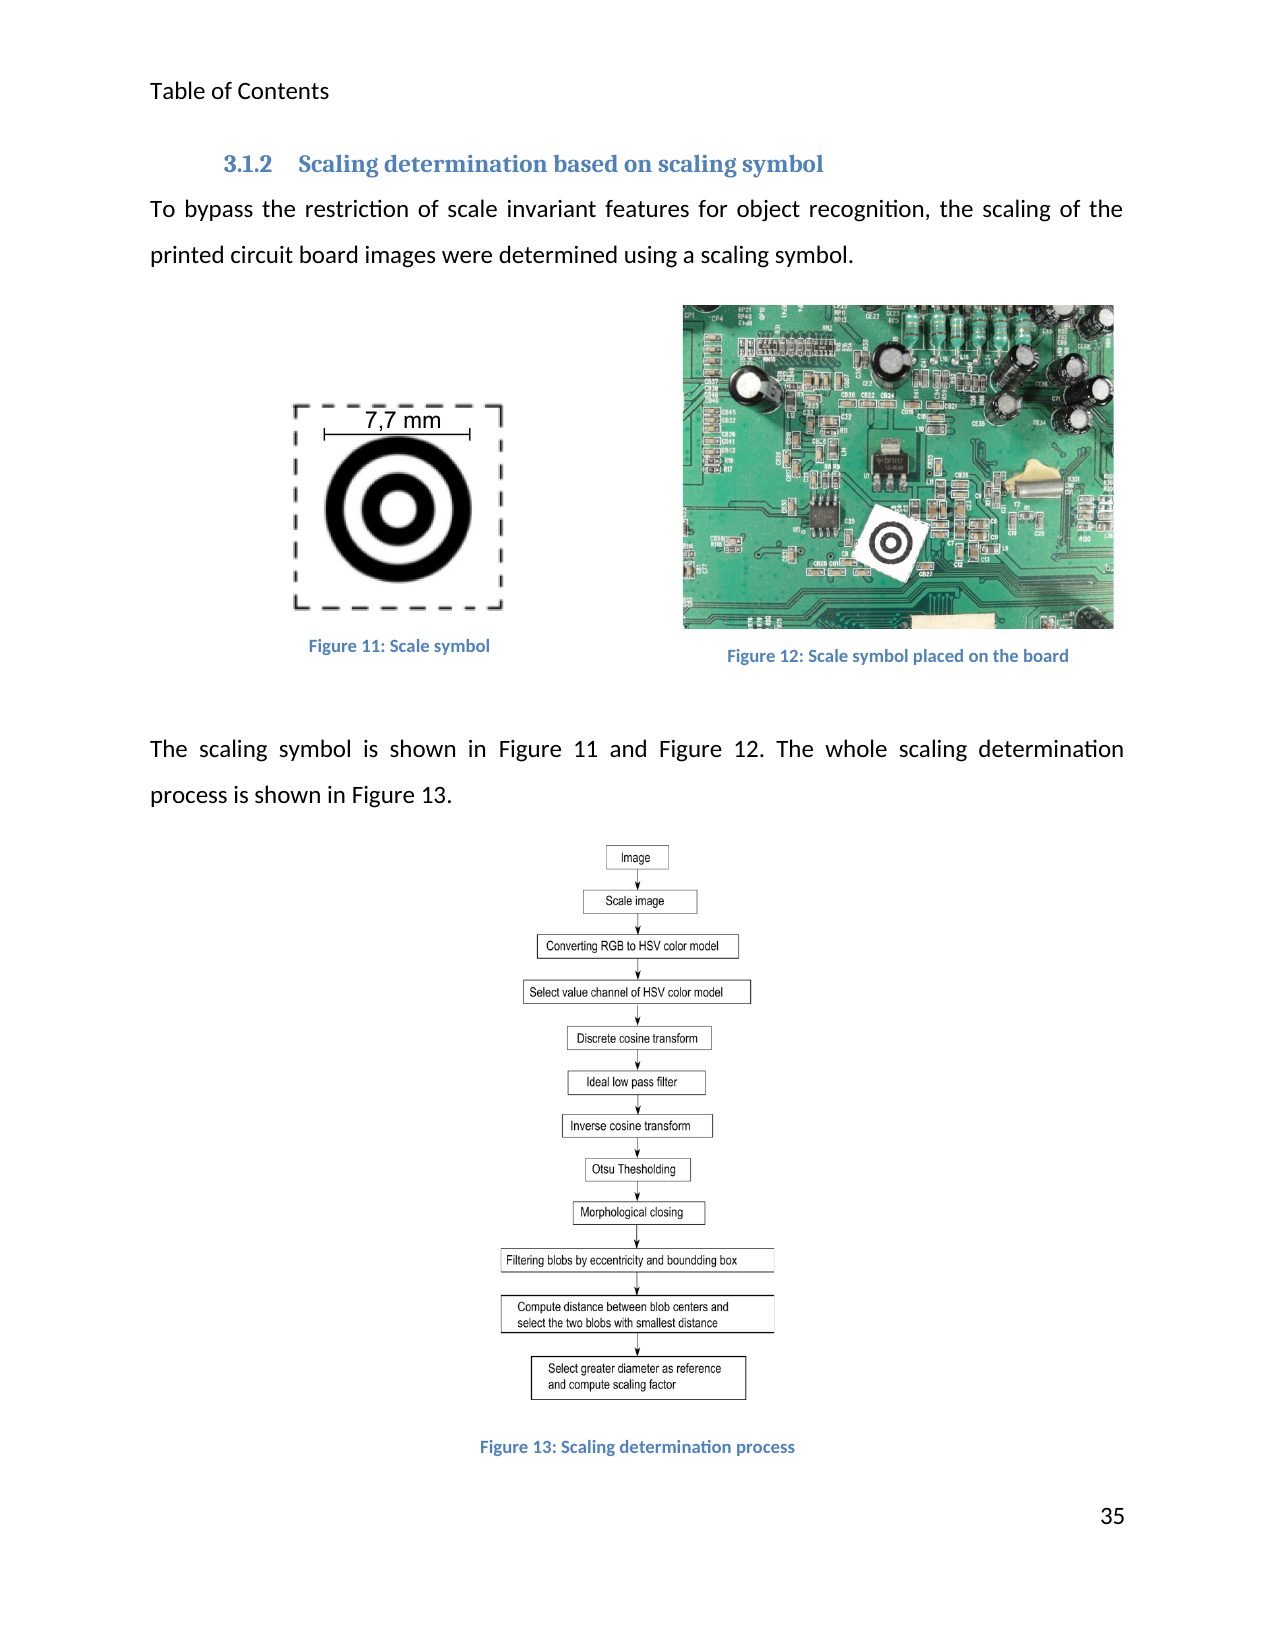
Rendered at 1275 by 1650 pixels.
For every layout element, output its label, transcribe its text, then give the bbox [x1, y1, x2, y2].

text The scaling symbol is shown in Figure 11 and Figure 12. The whole scaling determination process is shown in Figure 13. [150, 733, 1125, 809]
table_header Figure 12: Scale symbol placed on the board [649, 305, 1147, 667]
text To bypass the restriction of scale invariant features for object recognition, the scaling of the printed circuit board images were determined using a scaling symbol. [150, 193, 1125, 269]
subtitle Scaling determination based on scaling symbol [224, 150, 1125, 179]
text Figure 13: Scaling determination process [150, 1435, 1125, 1458]
table_header Figure 11: Scale symbol [150, 305, 649, 667]
